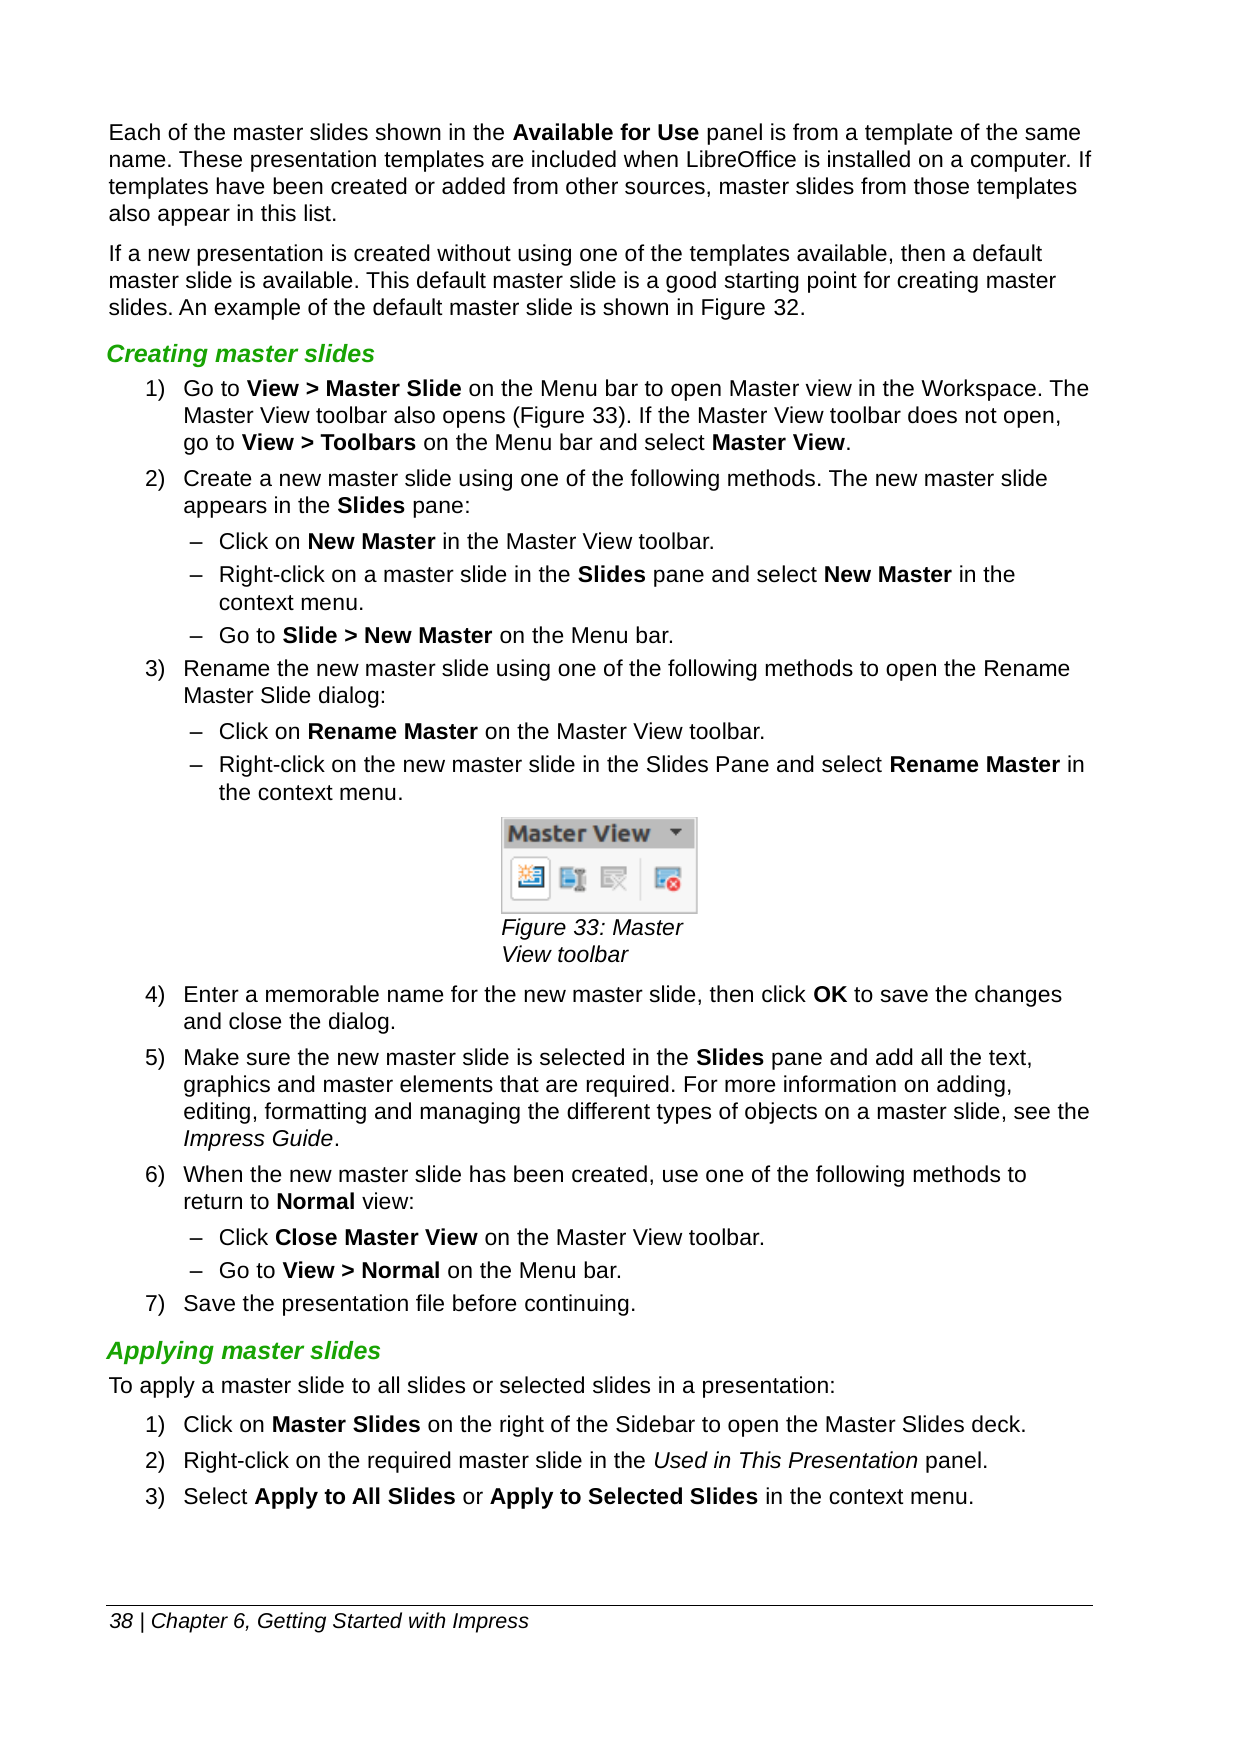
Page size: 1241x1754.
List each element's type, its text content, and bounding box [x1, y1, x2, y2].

list Make sure the new master slide is selected in the Slides pane and add all the text, graphics and master elements that are required. For more information on adding, editing, formatting and managing the different types of objects on a master slide, see the Impress Guide. [165, 1043, 1093, 1151]
list Go to View > Normal on the Menu bar. [189, 1256, 1093, 1283]
list Click on Rename Master on the Master View toolbar. [189, 717, 1093, 744]
list Rename the new master slide using one of the following methods to open the Rename Master Slide dialog: [165, 654, 1093, 709]
list Enter a memorable name for the new master slide, then click OK to save the changes and close the dialog. [165, 980, 1093, 1034]
subtitle Applying master slides [106, 1336, 1093, 1365]
list Save the presentation file before continuing. [165, 1290, 1093, 1317]
list Click on Master Slides on the right of the Sidebar to open the Master Slides deck. [165, 1411, 1093, 1438]
list Right-click on the new master slide in the Slides Pane and select Rename Master in the context menu. [189, 751, 1093, 805]
text Figure 33: Master View toolbar [501, 914, 698, 968]
picture [501, 817, 698, 914]
list Create a new master slide using one of the following methods. The new master slide appears in the Slides pane: [165, 464, 1093, 518]
list Right-click on a master slide in the Slides pane and select New Master in the context menu. [189, 561, 1093, 615]
text Each of the master slides shown in the Available for Use panel is from a template of the same name. These presentation templates are included when LibreOffice is installed on a computer. If templates have been created or added from other sources, master slides from those templates also appear in this list. [108, 118, 1093, 226]
subtitle Creating master slides [106, 339, 1093, 368]
list Right-click on the required master slide in the Used in This Presentation panel. [165, 1446, 1093, 1473]
list Select Apply to All Slides or Apply to Selected Slides in the context menu. [165, 1482, 1093, 1509]
list Click on New Master in the Master View toolbar. [189, 527, 1093, 554]
list When the new master slide has been created, use one of the following methods to return to Normal view: [165, 1160, 1093, 1214]
list Go to Slide > New Master on the Menu bar. [189, 621, 1093, 648]
text If a new presentation is created without using one of the templates available, then a default master slide is available. This default master slide is a good starting point for creating master slides. An example of the default master slide is shown in Figure 32. [108, 239, 1093, 320]
list Click Close Master View on the Master View toolbar. [189, 1223, 1093, 1250]
list Go to View > Master Slide on the Menu bar to open Master view in the Workspace. The Master View toolbar also opens (Figure 33). If the Master View toolbar does not open, go to View > Toolbars on the Menu bar and select Master View. [165, 374, 1093, 456]
text To apply a master slide to all slides or selected slides in a presentation: [108, 1371, 1093, 1398]
